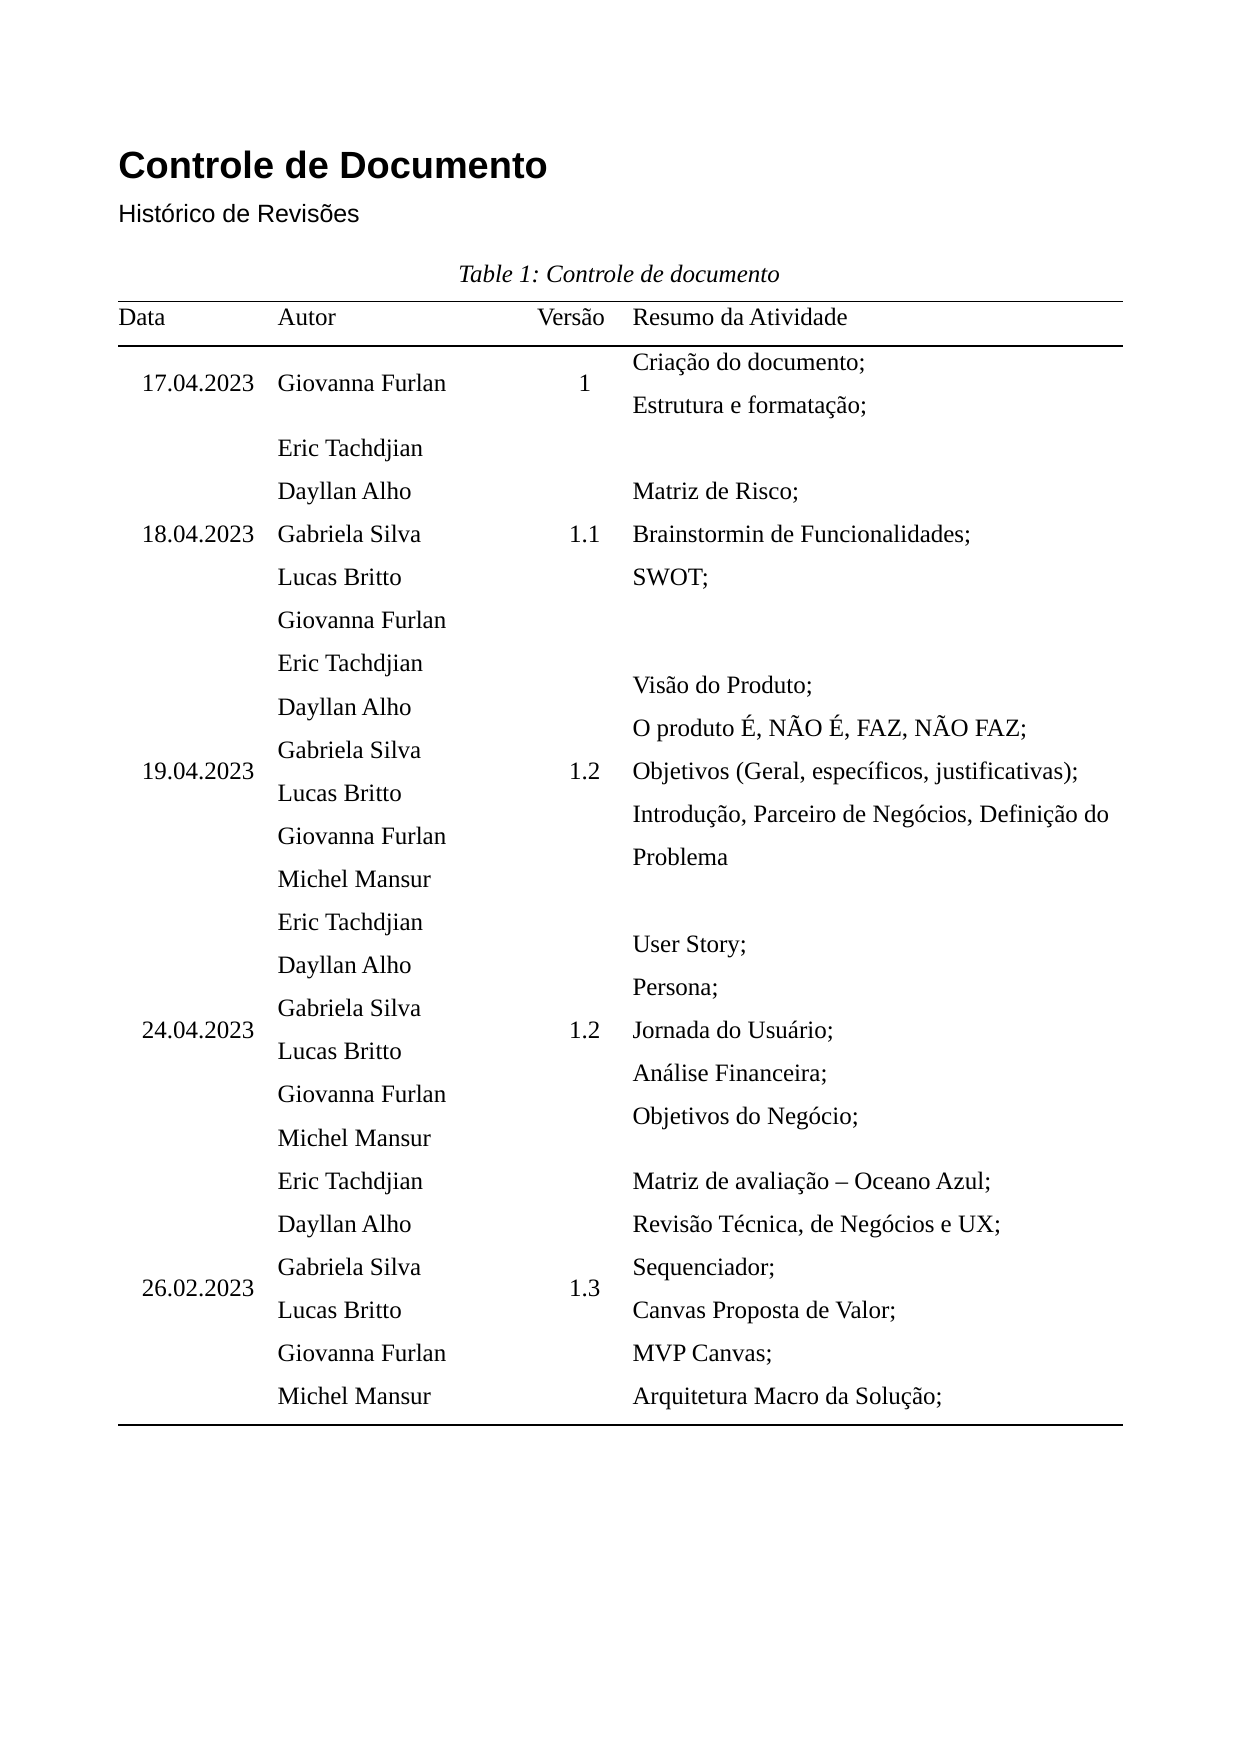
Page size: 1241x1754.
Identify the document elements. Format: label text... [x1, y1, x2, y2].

table_cell Giovanna Furlan [278, 347, 537, 433]
text Table 1: Controle de documento [118, 259, 1122, 288]
table_cell 1.1 [537, 433, 632, 648]
table_cell 24.04.2023 [118, 907, 277, 1166]
table_cell 1 [537, 347, 632, 433]
table_cell Eric Tachdjian Dayllan Alho Gabriela Silva Lucas Britto Giovanna Furlan [278, 433, 537, 648]
table_cell Eric Tachdjian Dayllan Alho Gabriela Silva Lucas Britto Giovanna Furlan Michel Mansur [278, 907, 537, 1166]
table_cell Eric Tachdjian Dayllan Alho Gabriela Silva Lucas Britto Giovanna Furlan Michel Mansur [278, 1166, 537, 1424]
table_cell Visão do Produto; O produto É, NÃO É, FAZ, NÃO FAZ; Objetivos (Geral, específicos, justificativas); Introdução, Parceiro de Negócios, Definição do Problema [632, 649, 1123, 907]
table_cell 1.3 [537, 1166, 632, 1424]
table_cell 17.04.2023 [118, 347, 277, 433]
table_header Autor [278, 302, 537, 345]
table_cell User Story; Persona; Jornada do Usuário; Análise Financeira; Objetivos do Negócio; [632, 907, 1123, 1166]
table_header Versão [537, 302, 632, 345]
table_header Data [118, 302, 277, 345]
table_cell 26.02.2023 [118, 1166, 277, 1424]
table_cell Criação do documento; Estrutura e formatação; [632, 347, 1123, 433]
table_cell Eric Tachdjian Dayllan Alho Gabriela Silva Lucas Britto Giovanna Furlan Michel Mansur [278, 649, 537, 907]
table_cell 1.2 [537, 907, 632, 1166]
subtitle Controle de Documento [118, 143, 1122, 187]
table_cell Matriz de Risco; Brainstormin de Funcionalidades; SWOT; [632, 433, 1123, 648]
table_cell Matriz de avaliação – Oceano Azul; Revisão Técnica, de Negócios e UX; Sequenciador; Canvas Proposta de Valor; MVP Canvas; Arquitetura Macro da Solução; [632, 1166, 1123, 1424]
table_cell 1.2 [537, 649, 632, 907]
subtitle Histórico de Revisões [118, 199, 1122, 228]
table_header Resumo da Atividade [632, 302, 1123, 345]
table_cell 18.04.2023 [118, 433, 277, 648]
table_cell 19.04.2023 [118, 649, 277, 907]
